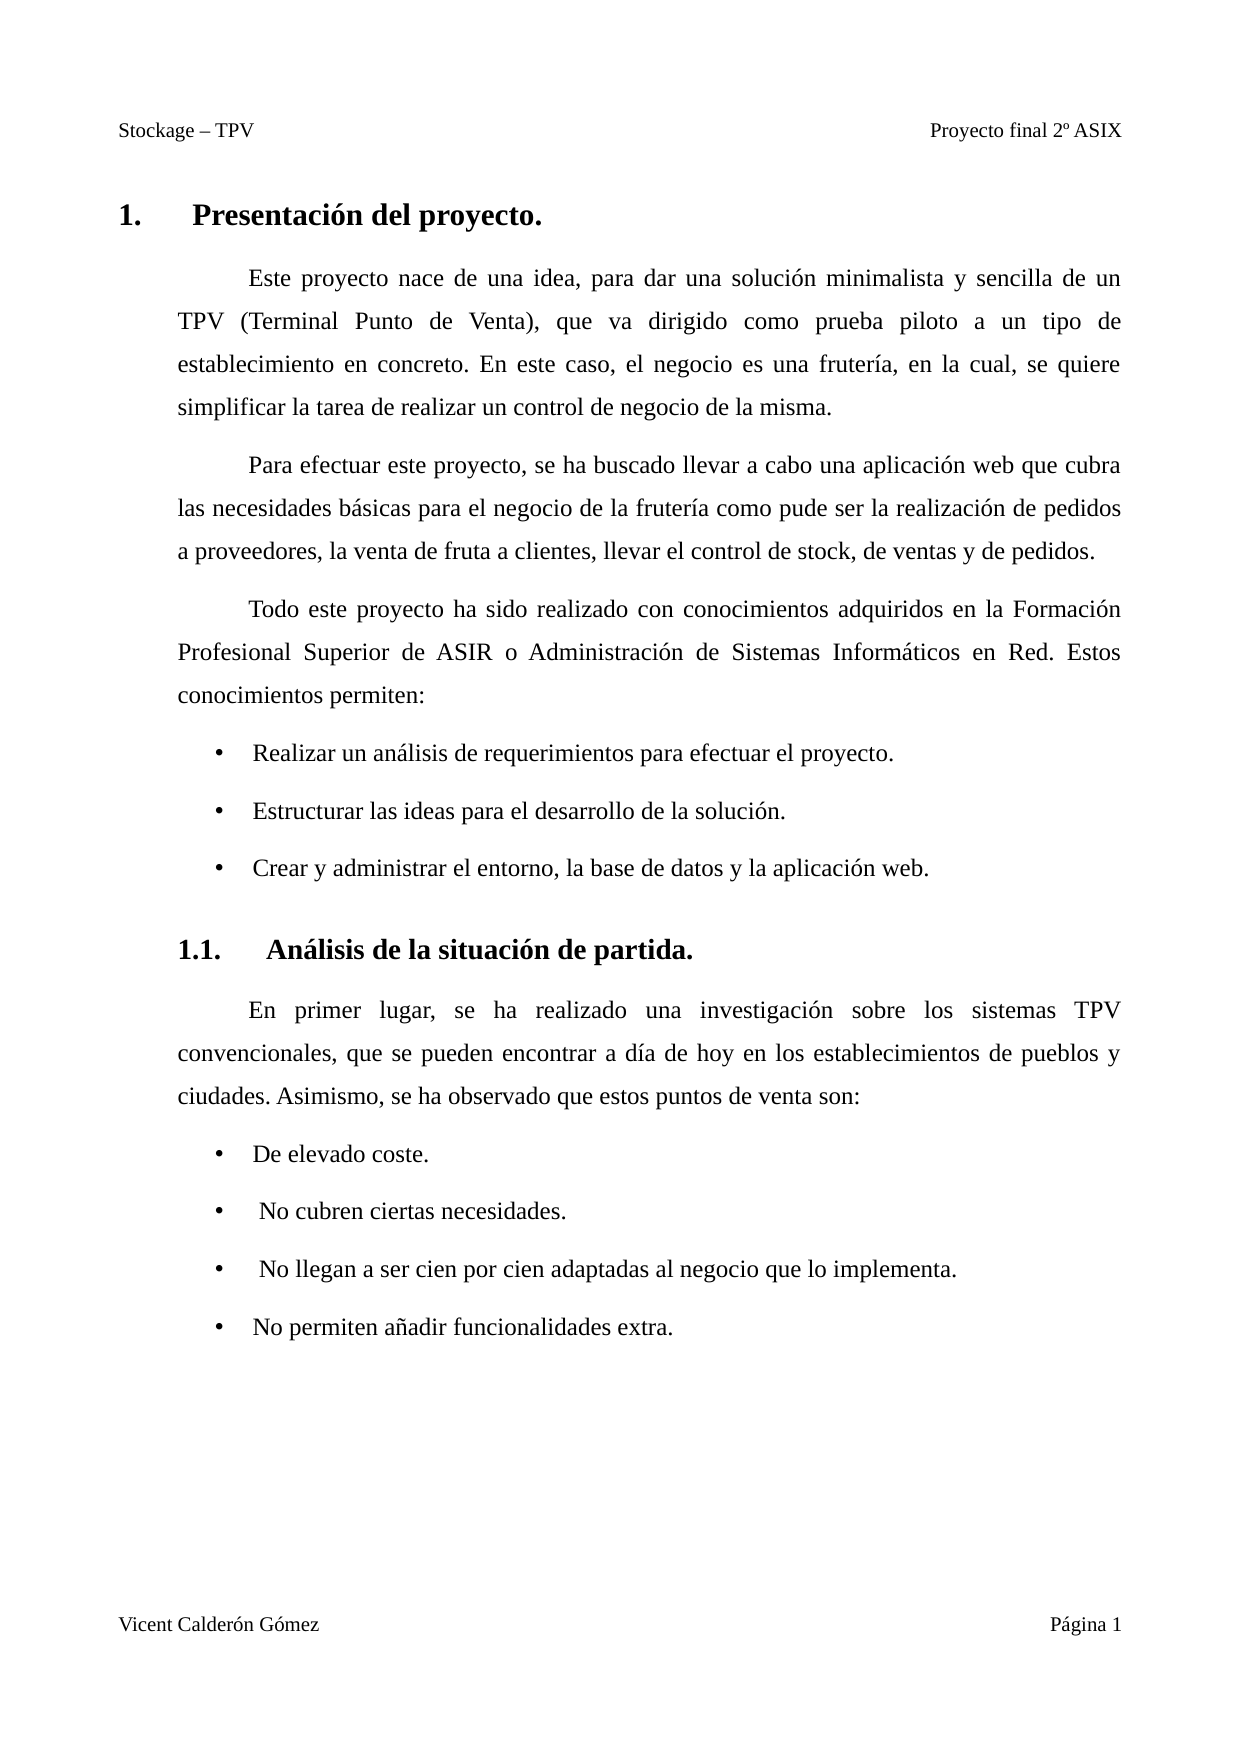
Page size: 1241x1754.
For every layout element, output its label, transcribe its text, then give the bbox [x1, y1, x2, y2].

list No cubren ciertas necesidades. [215, 1196, 1122, 1225]
list No permiten añadir funcionalidades extra. [215, 1312, 1122, 1341]
list De elevado coste. [215, 1139, 1122, 1167]
text En primer lugar, se ha realizado una investigación sobre los sistemas TPV convencionales, que se pueden encontrar a día de hoy en los establecimientos de pueblos y ciudades. Asimismo, se ha observado que estos puntos de venta son: [177, 995, 1122, 1110]
list Crear y administrar el entorno, la base de datos y la aplicación web. [215, 853, 1122, 882]
text Este proyecto nace de una idea, para dar una solución minimalista y sencilla de un TPV (Terminal Punto de Venta), que va dirigido como prueba piloto a un tipo de establecimiento en concreto. En este caso, el negocio es una frutería, en la cual, se quiere simplificar la tarea de realizar un control de negocio de la misma. [177, 263, 1122, 421]
subtitle Presentación del proyecto. [118, 197, 1122, 233]
list No llegan a ser cien por cien adaptadas al negocio que lo implementa. [215, 1254, 1122, 1283]
text Para efectuar este proyecto, se ha buscado llevar a cabo una aplicación web que cubra las necesidades básicas para el negocio de la frutería como pude ser la realización de pedidos a proveedores, la venta de fruta a clientes, llevar el control de stock, de ventas y de pedidos. [177, 450, 1122, 565]
text Todo este proyecto ha sido realizado con conocimientos adquiridos en la Formación Profesional Superior de ASIR o Administración de Sistemas Informáticos en Red. Estos conocimientos permiten: [177, 594, 1122, 709]
subtitle Análisis de la situación de partida. [177, 932, 1122, 966]
list Realizar un análisis de requerimientos para efectuar el proyecto. [215, 738, 1122, 767]
list Estructurar las ideas para el desarrollo de la solución. [215, 796, 1122, 824]
